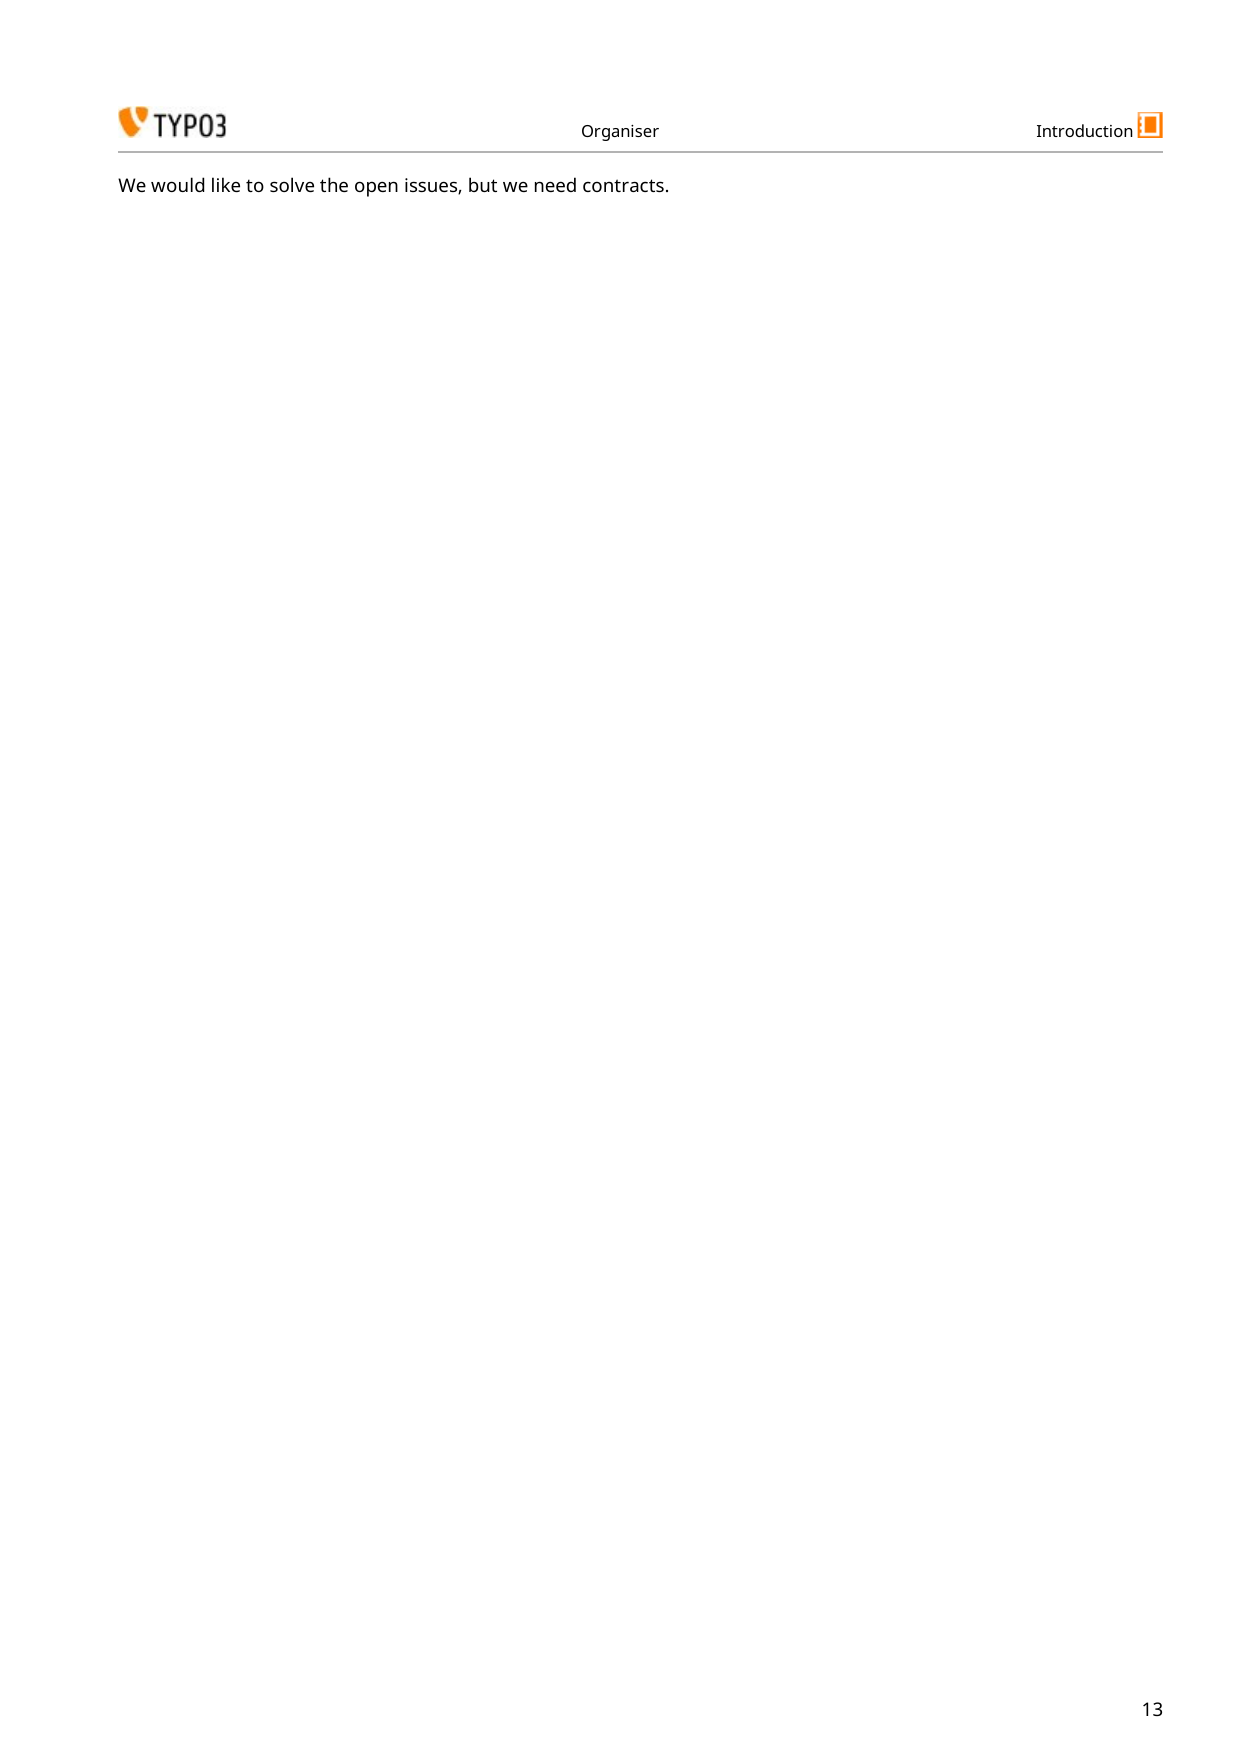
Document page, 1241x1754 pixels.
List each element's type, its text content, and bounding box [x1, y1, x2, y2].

picture [118, 106, 227, 138]
picture [1137, 112, 1163, 138]
text We would like to solve the open issues, but we need contracts. [118, 172, 1163, 198]
